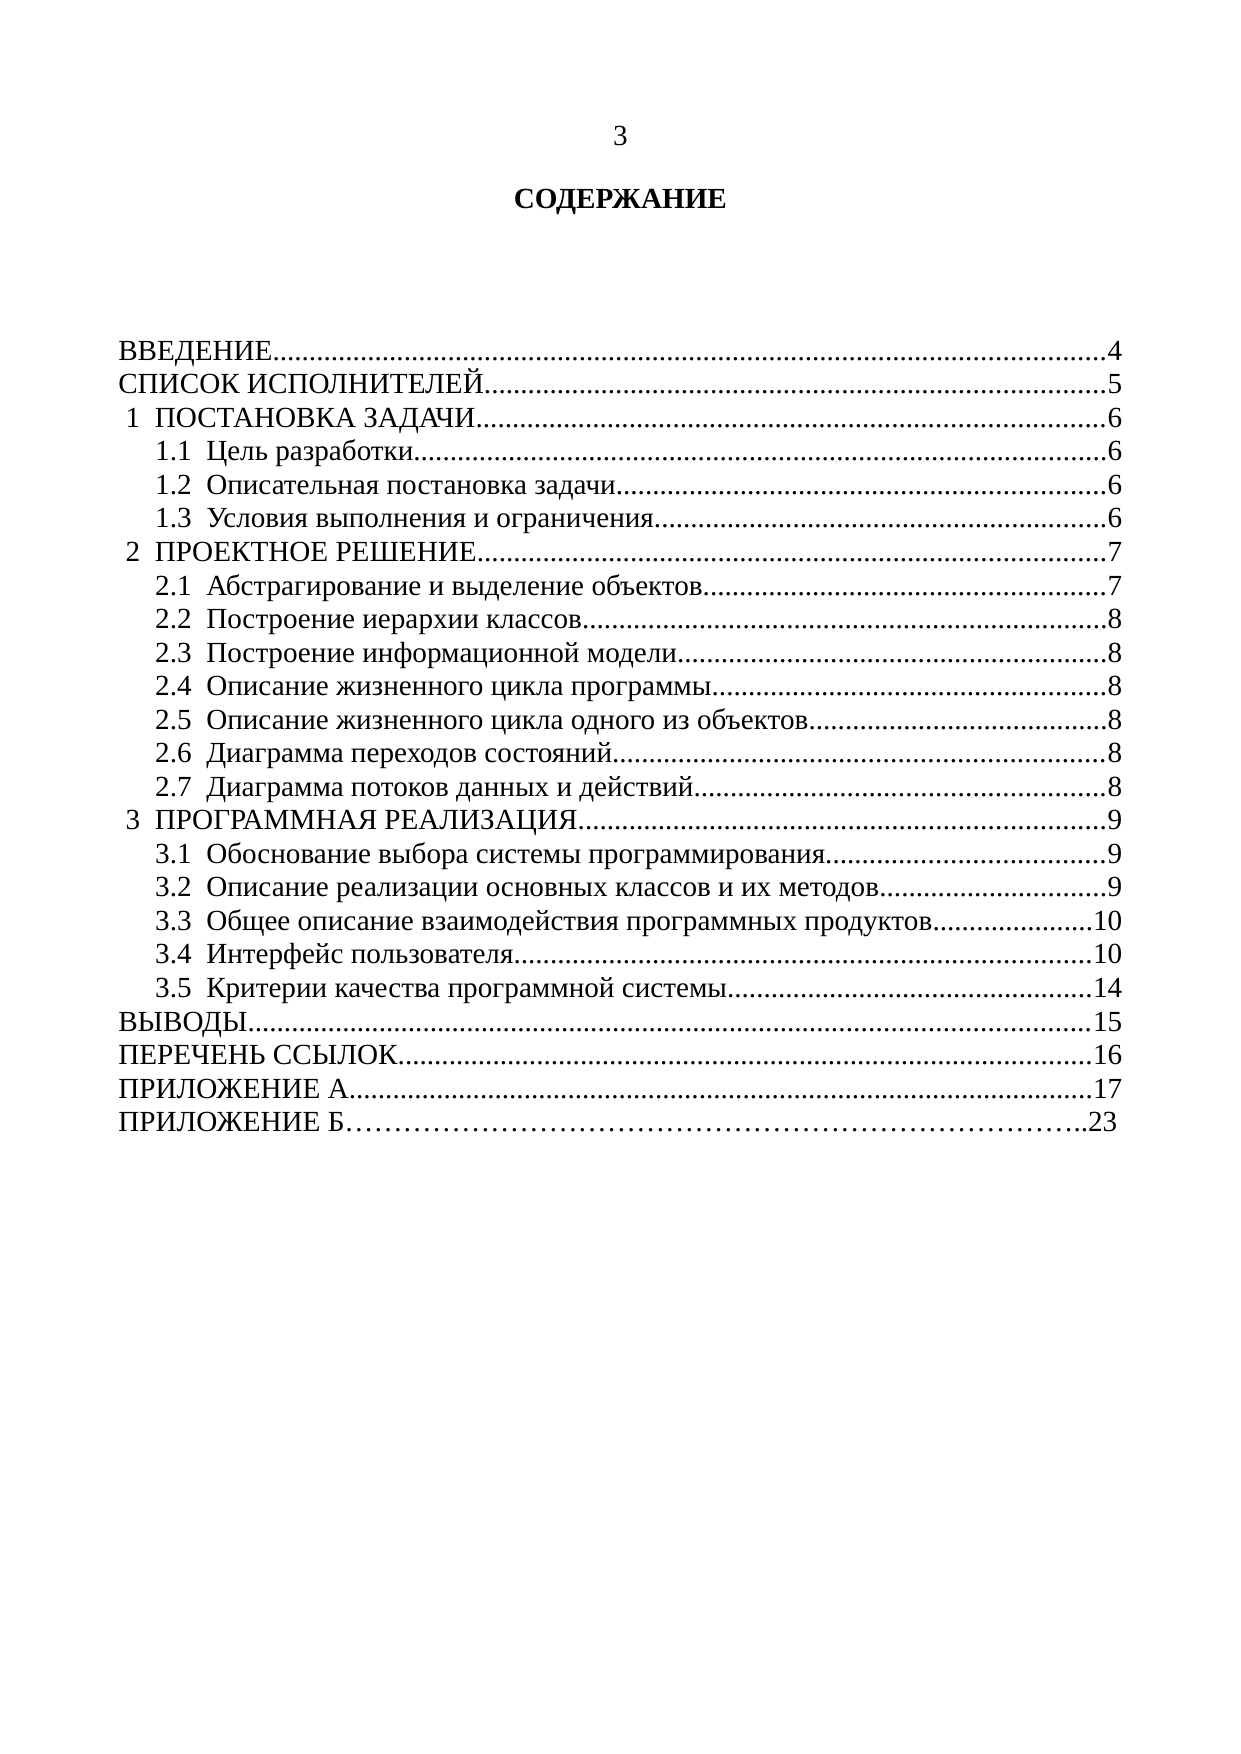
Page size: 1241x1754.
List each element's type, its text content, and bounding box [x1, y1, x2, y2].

text 3.5 Критерии качества программной системы 14 [148, 970, 1122, 1004]
text 2.4 Описание жизненного цикла программы 8 [148, 668, 1122, 702]
text Приложение А 17 [118, 1071, 1122, 1104]
text Введение 4 [118, 333, 1122, 366]
text 2.2 Построение иерархии классов 8 [148, 601, 1122, 635]
text 3.4 Интерфейс пользователя 10 [148, 937, 1122, 970]
text 1.1 Цель разработки 6 [148, 433, 1122, 467]
text 3.3 Общее описание взаимодействия программных продуктов 10 [148, 903, 1122, 937]
text 3 Программная реализация 9 [118, 802, 1122, 836]
text 3.1 Обоснование выбора системы программирования 9 [148, 836, 1122, 869]
text 1 Постановка задачи 6 [118, 400, 1122, 433]
text Список исполнителей 5 [118, 366, 1122, 400]
text Выводы 15 [118, 1004, 1122, 1037]
text 2.6 Диаграмма переходов состояний 8 [148, 735, 1122, 769]
text 3.2 Описание реализации основных классов и их методов 9 [148, 869, 1122, 903]
text 1.2 Описательная постановка задачи 6 [148, 467, 1122, 501]
text 2.7 Диаграмма потоков данных и действий 8 [148, 769, 1122, 802]
subtitle Содержание [118, 181, 1122, 215]
text ПРИЛОЖЕНИЕ Б…………………………………………………………………..23 [118, 1104, 1122, 1138]
text Перечень ссылок 16 [118, 1037, 1122, 1071]
text 2.3 Построение информационной модели 8 [148, 635, 1122, 668]
text 1.3 Условия выполнения и ограничения 6 [148, 501, 1122, 534]
text 2 Проектное решение 7 [118, 534, 1122, 568]
text 2.1 Абстрагирование и выделение объектов 7 [148, 568, 1122, 601]
text 2.5 Описание жизненного цикла одного из объектов 8 [148, 702, 1122, 735]
